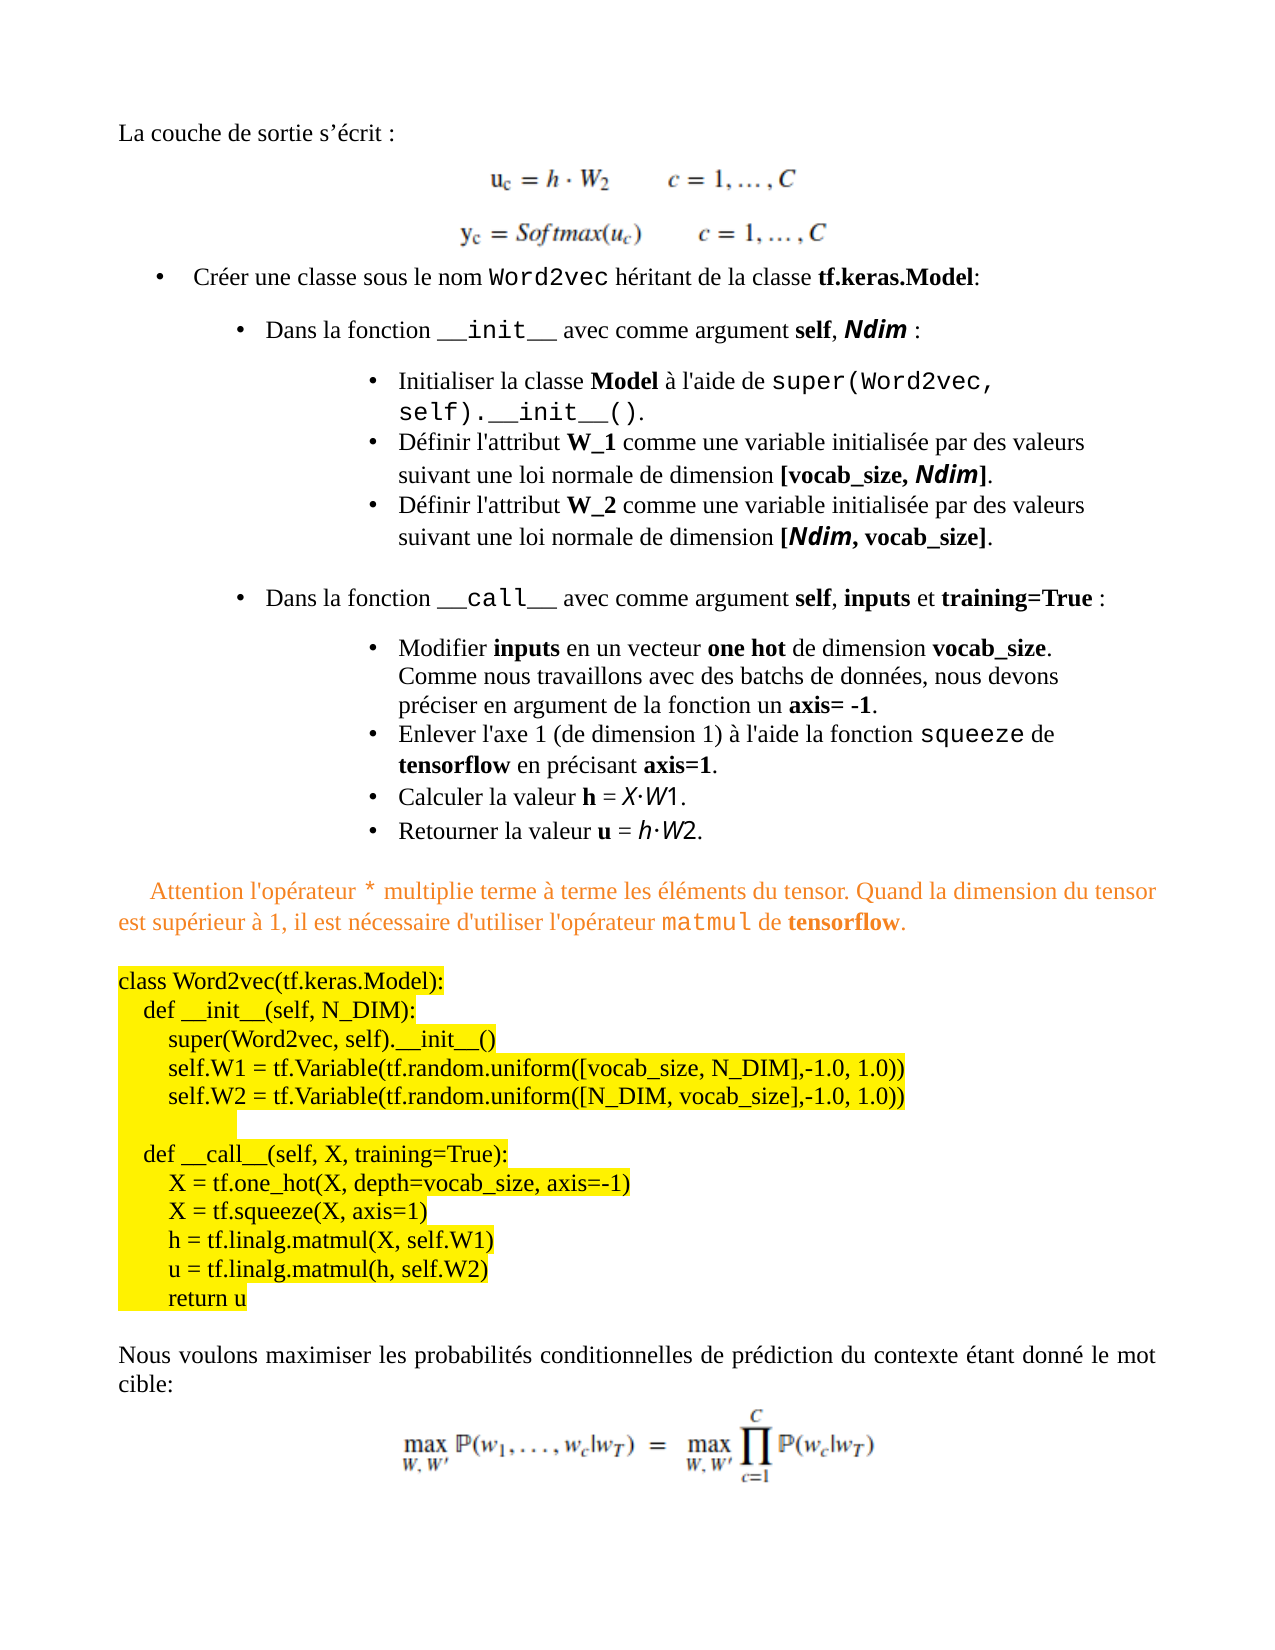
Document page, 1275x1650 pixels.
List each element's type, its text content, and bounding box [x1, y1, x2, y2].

list Définir l'attribut W_2 comme une variable initialisée par des valeurs suivant une loi normale de dimension [Ndim, vocab_size]. [369, 490, 1098, 553]
text h = tf.linalg.matmul(X, self.W1) [118, 1225, 1157, 1254]
text super(Word2vec, self).__init__() [118, 1024, 1157, 1053]
text self.W2 = tf.Variable(tf.random.uniform([N_DIM, vocab_size],-1.0, 1.0)) [118, 1081, 1157, 1110]
text class Word2vec(tf.keras.Model): [118, 966, 1157, 995]
text def __call__(self, X, training=True): [118, 1139, 1157, 1168]
text Attention l'opérateur * multiplie terme à terme les éléments du tensor. Quand la dimension du tensor est supérieur à 1, il est nécessaire d'utiliser l'opérateur matmul de tensorflow. [118, 876, 1157, 938]
text La couche de sortie s’écrit : [118, 118, 1157, 147]
list Modifier inputs en un vecteur one hot de dimension vocab_size. Comme nous travaillons avec des batchs de données, nous devons préciser en argument de la fonction un axis= -1. [369, 633, 1098, 719]
list Dans la fonction __call__ avec comme argument self, inputs et training=True : [236, 583, 1157, 613]
list Calculer la valeur h = X⋅W1. [369, 778, 1098, 812]
text u = tf.linalg.matmul(h, self.W2) [118, 1254, 1157, 1283]
list Créer une classe sous le nom Word2vec héritant de la classe tf.keras.Model: [156, 262, 1157, 293]
text X = tf.squeeze(X, axis=1) [118, 1196, 1157, 1225]
picture [428, 146, 847, 257]
picture [385, 1397, 890, 1495]
list Enlever l'axe 1 (de dimension 1) à l'aide la fonction squeeze de tensorflow en précisant axis=1. [369, 719, 1098, 778]
text Nous voulons maximiser les probabilités conditionnelles de prédiction du contexte étant donné le mot cible: [118, 1340, 1157, 1398]
list Retourner la valeur u = h⋅W2. [369, 812, 1098, 847]
list Définir l'attribut W_1 comme une variable initialisée par des valeurs suivant une loi normale de dimension [vocab_size, Ndim]. [369, 427, 1098, 490]
list Initialiser la classe Model à l'aide de super(Word2vec, self).__init__(). [369, 366, 1098, 427]
list Dans la fonction __init__ avec comme argument self, Ndim : [236, 312, 1157, 346]
text X = tf.one_hot(X, depth=vocab_size, axis=-1) [118, 1168, 1157, 1196]
text self.W1 = tf.Variable(tf.random.uniform([vocab_size, N_DIM],-1.0, 1.0)) [118, 1053, 1157, 1081]
text def __init__(self, N_DIM): [118, 995, 1157, 1024]
text return u [118, 1283, 1157, 1311]
